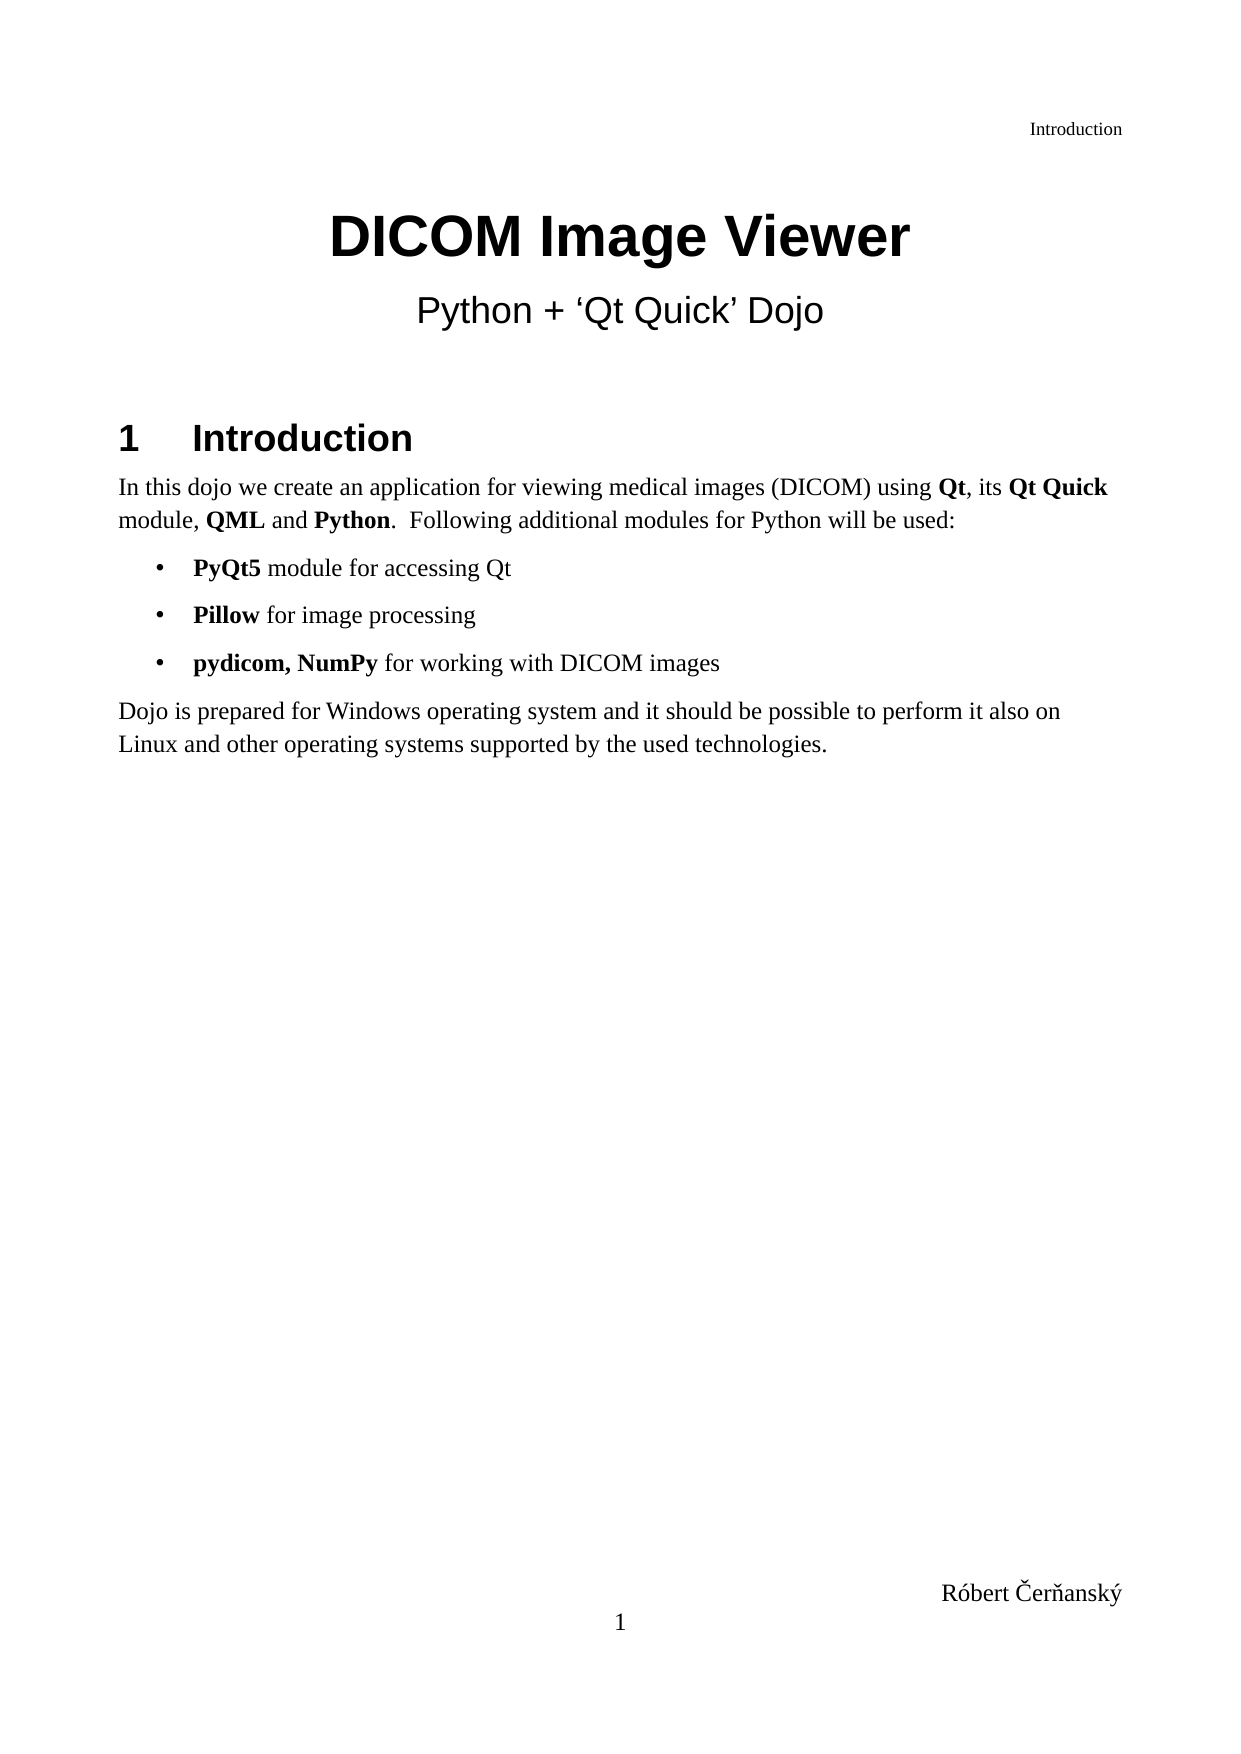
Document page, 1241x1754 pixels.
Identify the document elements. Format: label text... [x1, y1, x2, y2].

text In this dojo we create an application for viewing medical images (DICOM) using Qt, its Qt Quick module, QML and Python. Following additional modules for Python will be used: [118, 472, 1122, 534]
list Pillow for image processing [156, 601, 1122, 629]
list PyQt5 module for accessing Qt [156, 553, 1122, 582]
subtitle Python + ‘Qt Quick’ Dojo [118, 288, 1122, 331]
text Dojo is prepared for Windows operating system and it should be possible to perform it also on Linux and other operating systems supported by the used technologies. [118, 696, 1122, 757]
title DICOM Image Viewer [118, 202, 1122, 269]
subtitle Introduction [118, 416, 1122, 460]
list pydicom, NumPy for working with DICOM images [156, 648, 1122, 677]
